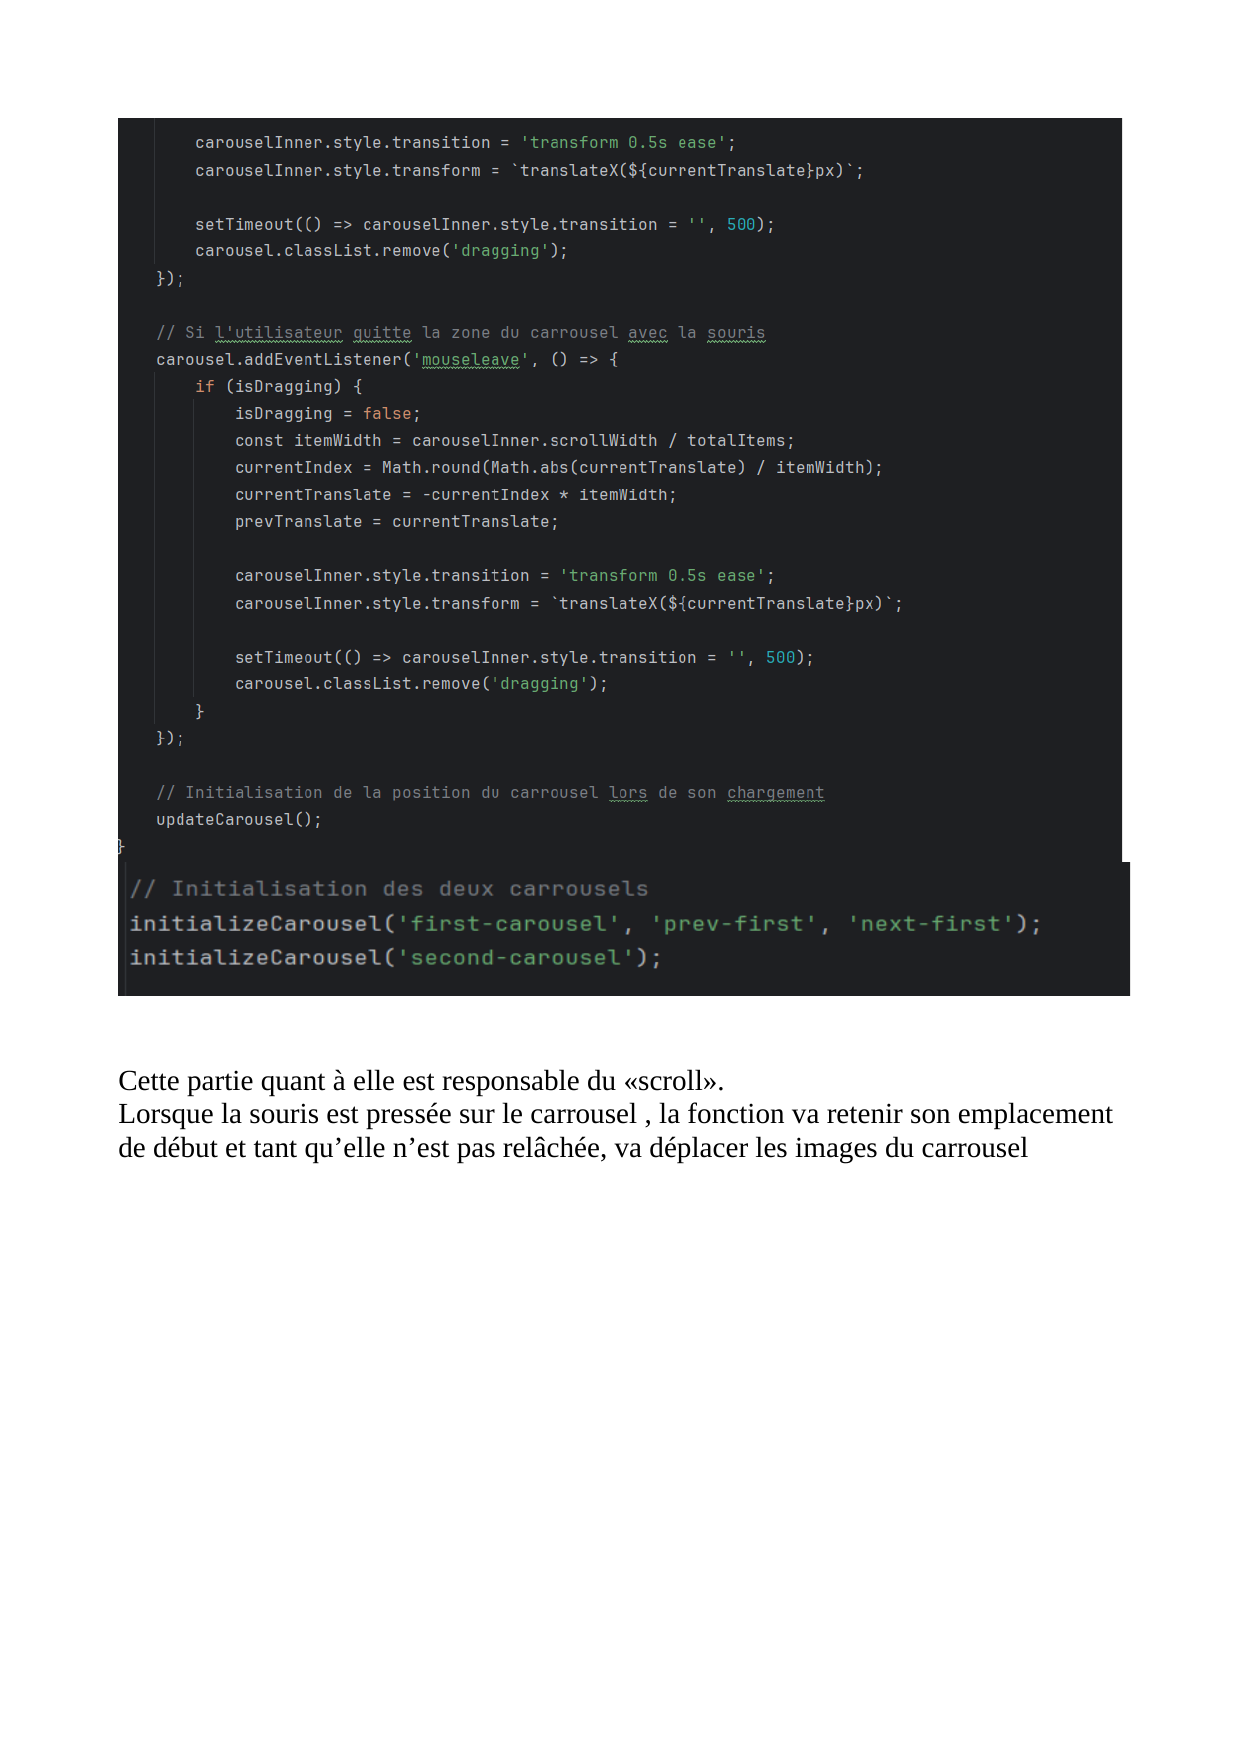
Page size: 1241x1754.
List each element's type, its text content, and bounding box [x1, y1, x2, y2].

text Cette partie quant à elle est responsable du «scroll». [118, 1063, 1122, 1097]
text Lorsque la souris est pressée sur le carrousel , la fonction va retenir son emplacement de début et tant qu’elle n’est pas relâchée, va déplacer les images du carrousel [118, 1097, 1122, 1164]
picture [118, 118, 1131, 996]
